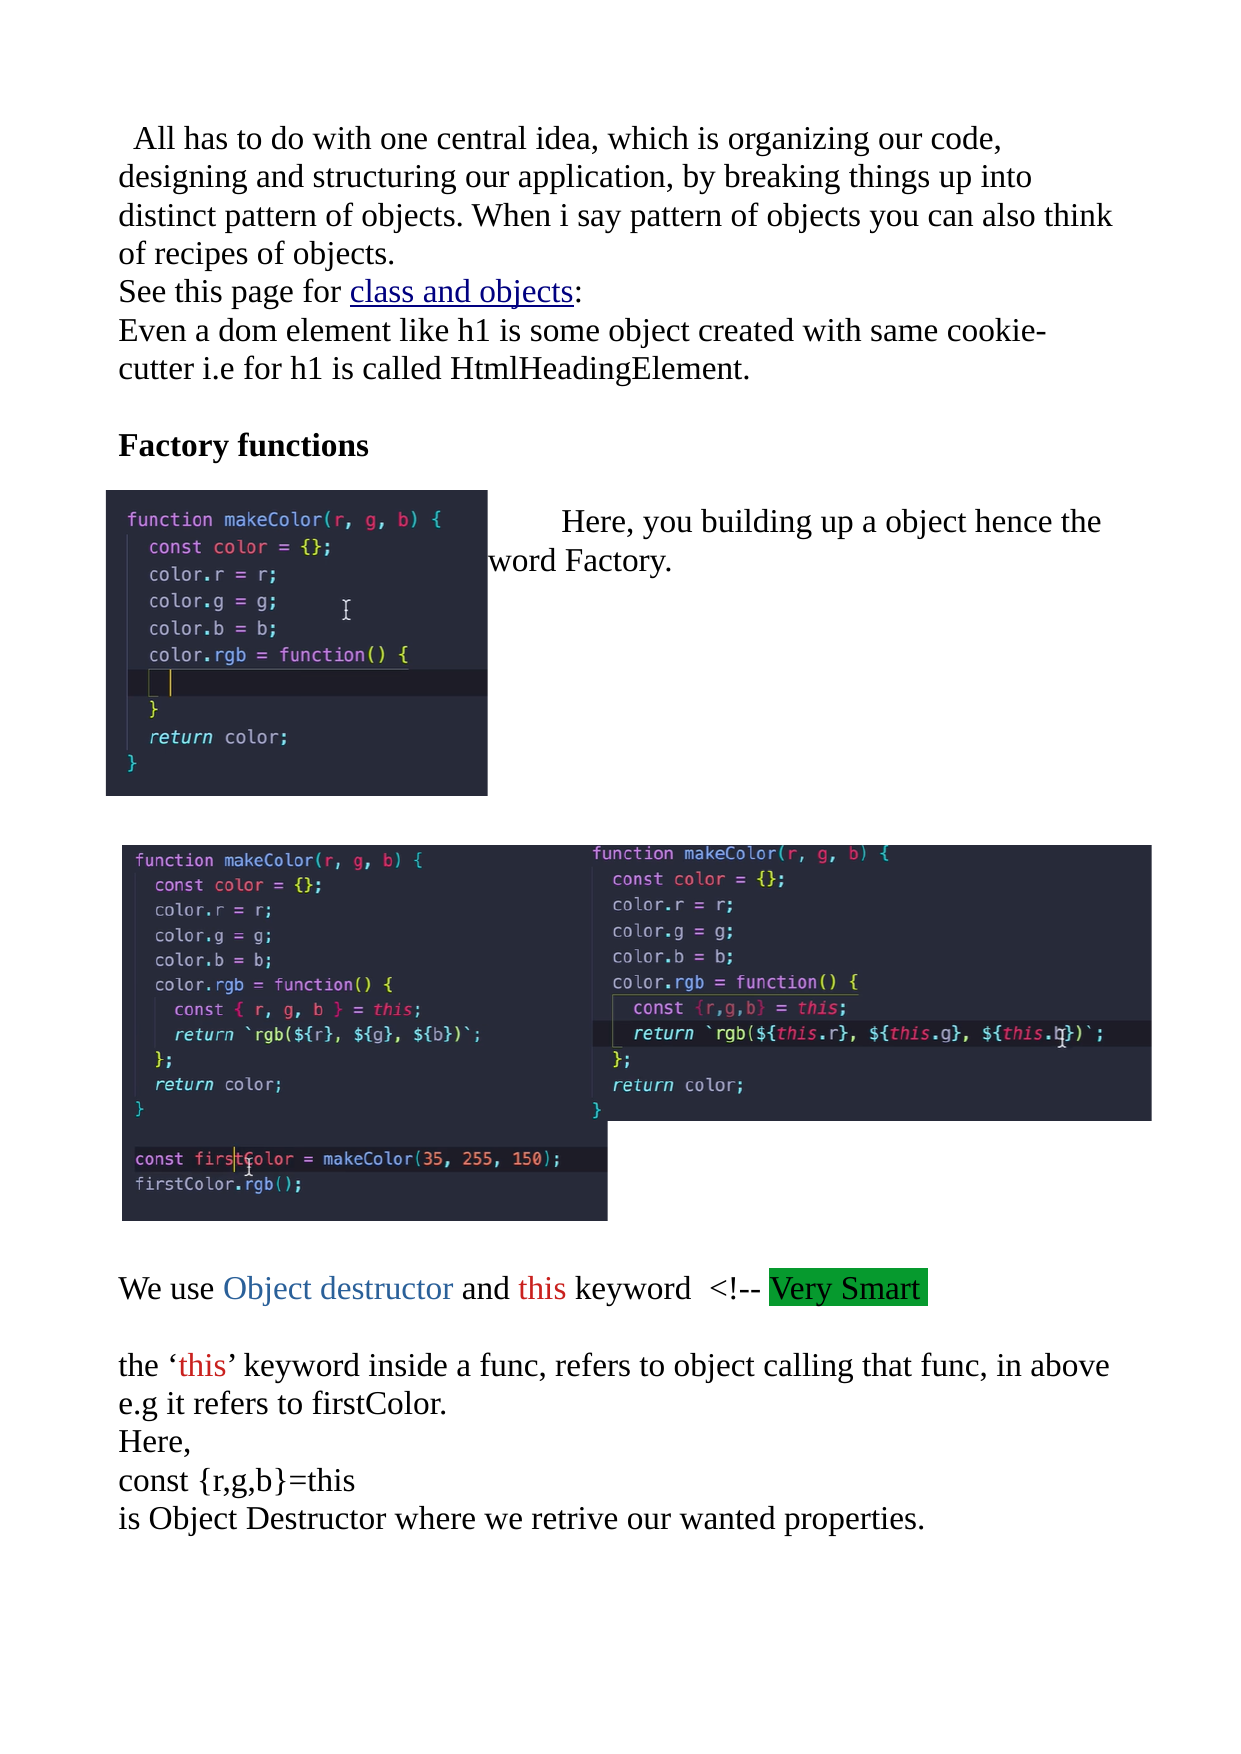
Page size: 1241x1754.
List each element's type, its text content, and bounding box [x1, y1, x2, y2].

text Factory functions [118, 425, 1122, 463]
text Here, [118, 1421, 1122, 1460]
picture [122, 845, 1152, 1221]
picture [105, 490, 488, 796]
text Here, you building up a object hence the word Factory. [488, 501, 1122, 578]
text We use Object destructor and this keyword <!-- Very Smart [118, 1268, 1122, 1306]
text the ‘this’ keyword inside a func, refers to object calling that func, in above e.g it refers to firstColor. [118, 1345, 1122, 1421]
text Even a dom element like h1 is some object created with same cookie-cutter i.e for h1 is called HtmlHeadingElement. [118, 310, 1122, 386]
text const {r,g,b}=this [118, 1460, 1122, 1498]
text is Object Destructor where we retrive our wanted properties. [118, 1498, 1122, 1536]
text See this page for class and objects: [118, 271, 1122, 310]
text All has to do with one central idea, which is organizing our code, designing and structuring our application, by breaking things up into distinct pattern of objects. When i say pattern of objects you can also think of recipes of objects. [118, 118, 1122, 271]
